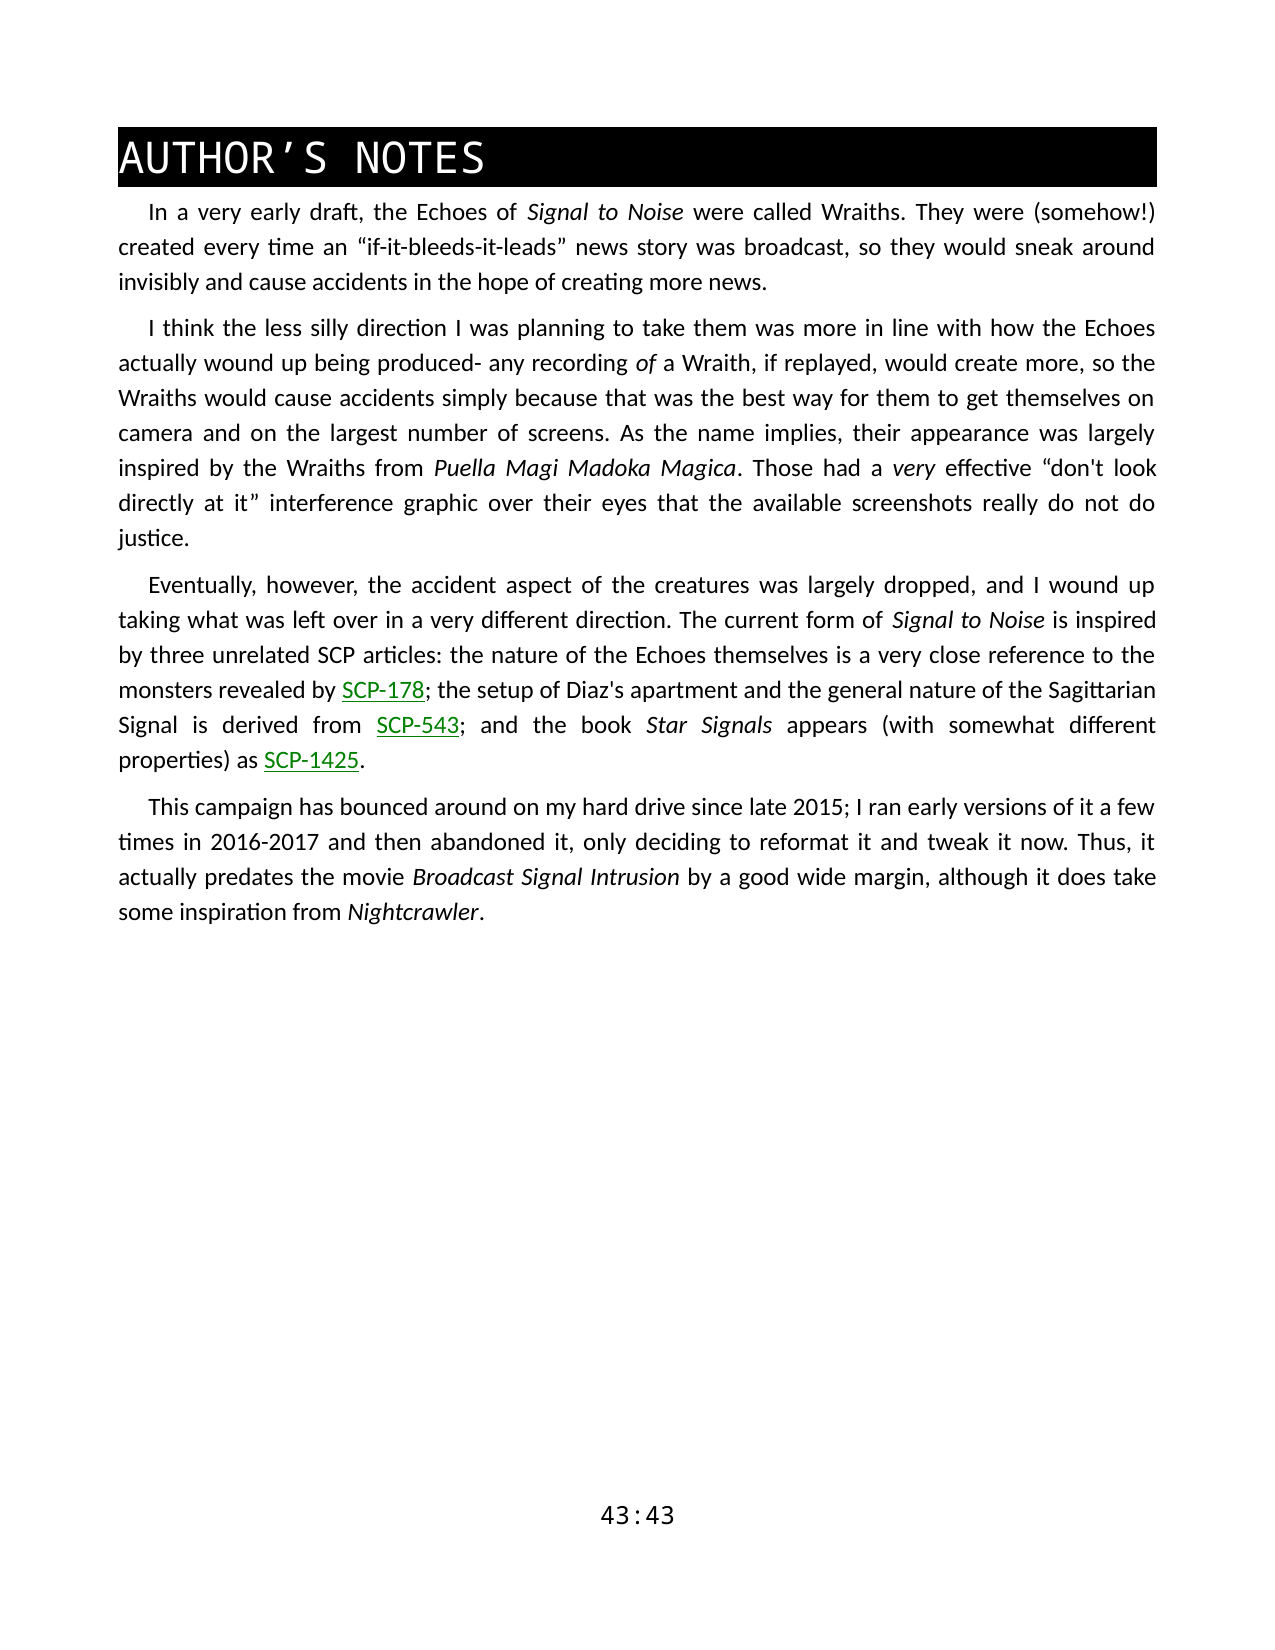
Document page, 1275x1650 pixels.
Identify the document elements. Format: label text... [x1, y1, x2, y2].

text In a very early draft, the Echoes of Signal to Noise were called Wraiths. They were (somehow!) created every time an “if-it-bleeds-it-leads” news story was broadcast, so they would sneak around invisibly and cause accidents in the hope of creating more news. [118, 196, 1157, 296]
text I think the less silly direction I was planning to take them was more in line with how the Echoes actually wound up being produced- any recording of a Wraith, if replayed, would create more, so the Wraiths would cause accidents simply because that was the best way for them to get themselves on camera and on the largest number of screens. As the name implies, their appearance was largely inspired by the Wraiths from Puella Magi Madoka Magica. Those had a very effective “don't look directly at it” interference graphic over their eyes that the available screenshots really do not do justice. [118, 313, 1157, 553]
text This campaign has bounced around on my hard drive since late 2015; I ran early versions of it a few times in 2016-2017 and then abandoned it, only deciding to reformat it and tweak it now. Thus, it actually predates the movie Broadcast Signal Intrusion by a good wide margin, although it does take some inspiration from Nightcrawler. [118, 792, 1157, 927]
text Eventually, however, the accident aspect of the creatures was largely dropped, and I wound up taking what was left over in a very different direction. The current form of Signal to Noise is inspired by three unrelated SCP articles: the nature of the Echoes themselves is a very close reference to the monsters revealed by SCP-178; the setup of Diaz's apartment and the general nature of the Sagittarian Signal is derived from SCP-543; and the book Star Signals appears (with somewhat different properties) as SCP-1425. [118, 569, 1157, 775]
subtitle AUTHOR’S NOTES [118, 127, 1157, 187]
